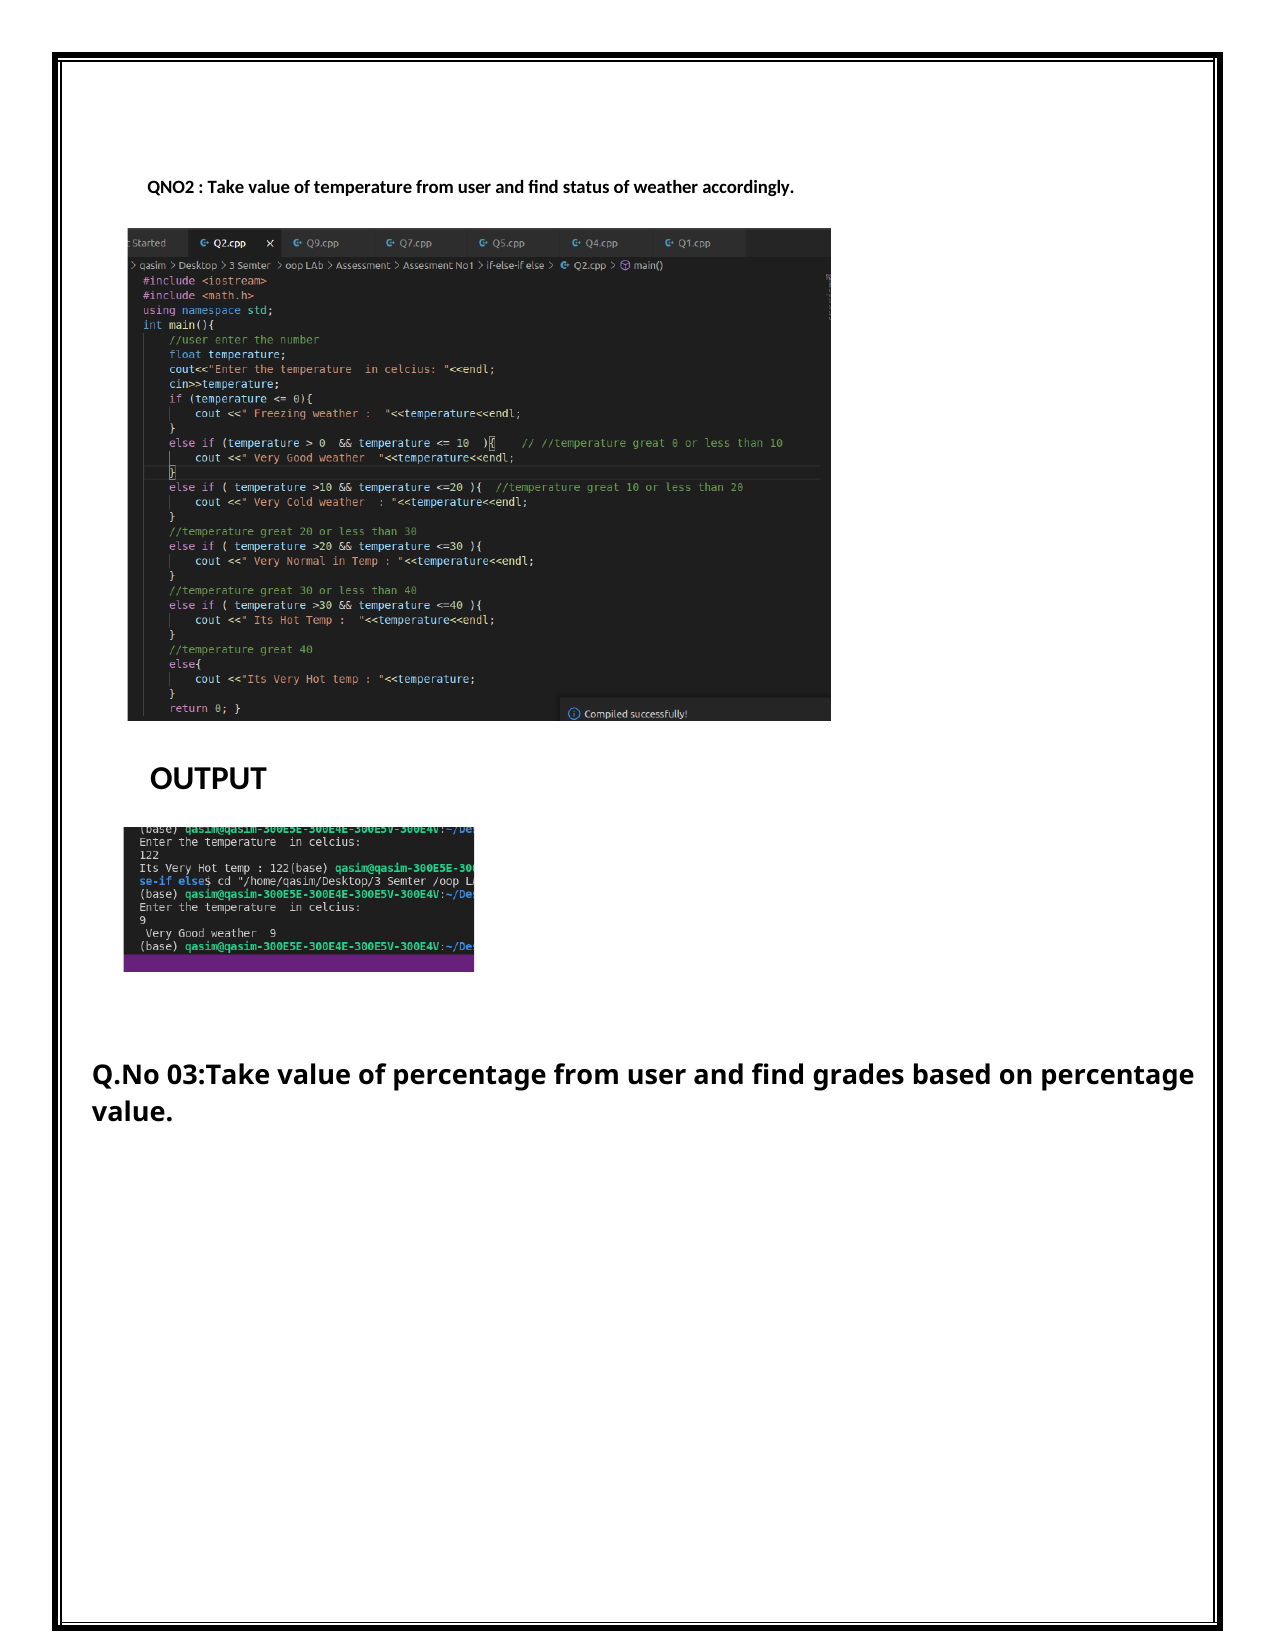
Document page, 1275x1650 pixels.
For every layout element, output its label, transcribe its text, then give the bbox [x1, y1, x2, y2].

text OUTPUT [150, 757, 1204, 798]
text Q.No 03:Take value of percentage from user and find grades based on percentage value. [92, 1055, 1204, 1129]
text QNO2 : Take value of temperature from user and find status of weather accordingly. [147, 175, 1204, 198]
picture [127, 228, 831, 721]
